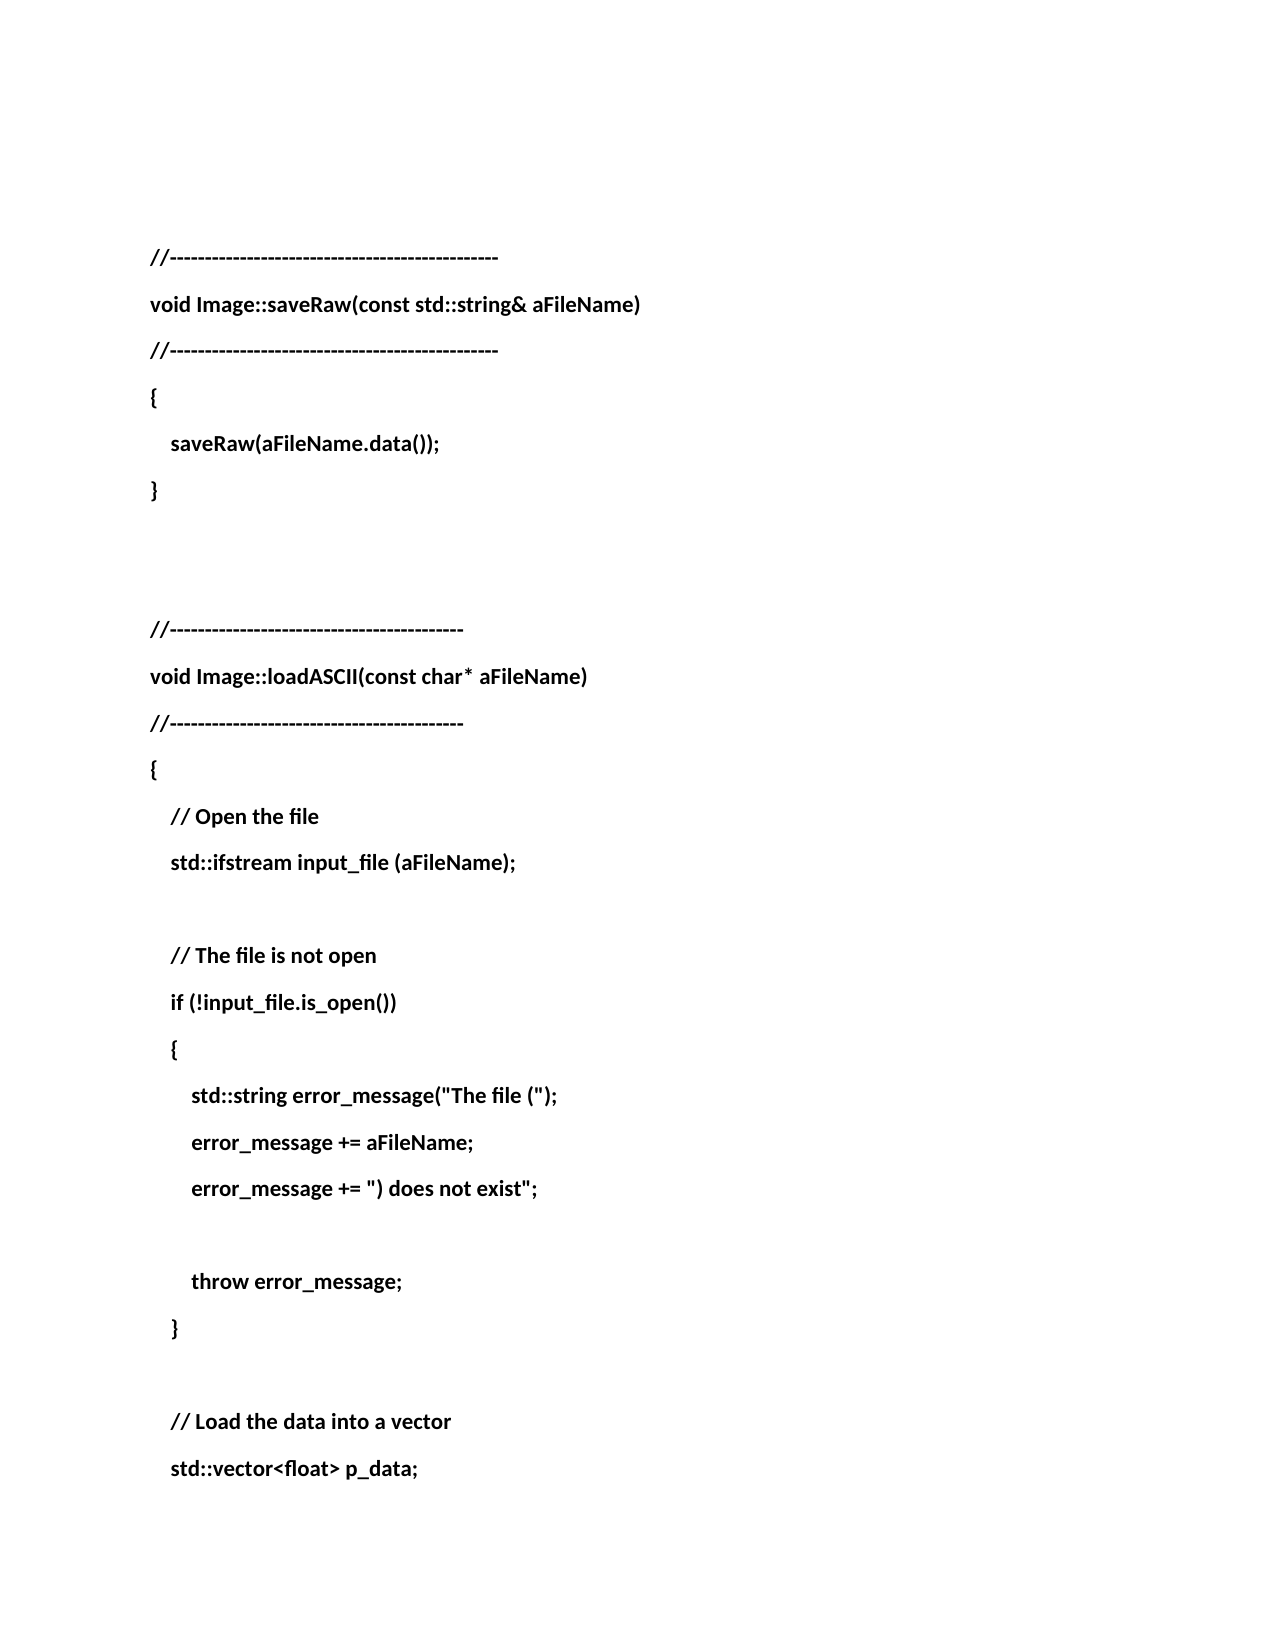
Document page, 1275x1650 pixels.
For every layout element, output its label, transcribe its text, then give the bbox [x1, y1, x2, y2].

text void Image::loadASCII(const char* aFileName) [150, 662, 1125, 690]
text std::vector<float> p_data; [150, 1454, 1125, 1482]
text std::ifstream input_file (aFileName); [150, 848, 1125, 876]
text // Load the data into a vector [150, 1407, 1125, 1435]
text //----------------------------------------------- [150, 243, 1125, 271]
text error_message += aFileName; [150, 1128, 1125, 1156]
text std::string error_message("The file ("); [150, 1081, 1125, 1109]
text //------------------------------------------ [150, 616, 1125, 644]
text // The file is not open [150, 942, 1125, 969]
text throw error_message; [150, 1267, 1125, 1296]
text if (!input_file.is_open()) [150, 988, 1125, 1016]
text } [150, 476, 1125, 504]
text error_message += ") does not exist"; [150, 1174, 1125, 1202]
text //----------------------------------------------- [150, 336, 1125, 364]
text } [150, 1314, 1125, 1342]
text saveRaw(aFileName.data()); [150, 429, 1125, 457]
text { [150, 755, 1125, 783]
text void Image::saveRaw(const std::string& aFileName) [150, 290, 1125, 318]
text //------------------------------------------ [150, 709, 1125, 737]
text // Open the file [150, 802, 1125, 830]
text { [150, 1035, 1125, 1063]
text { [150, 383, 1125, 411]
